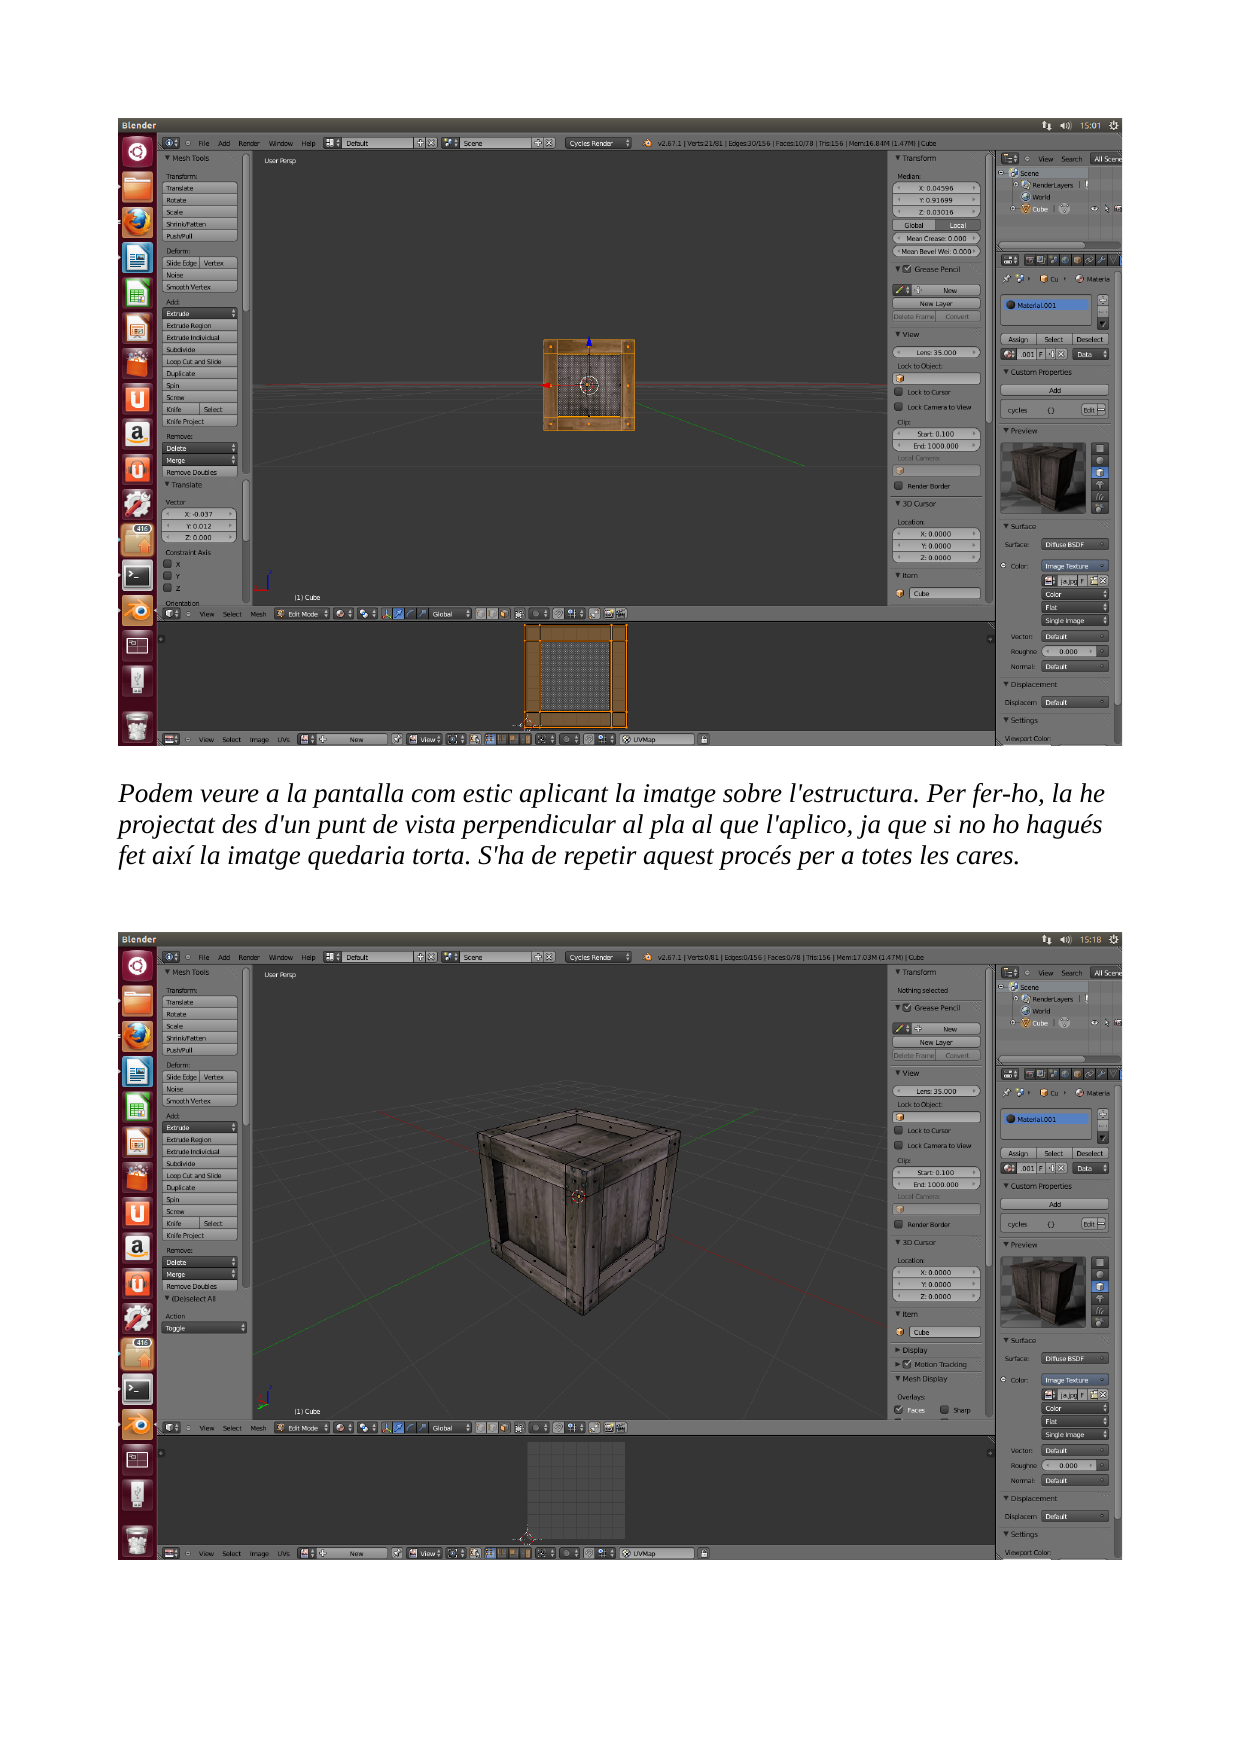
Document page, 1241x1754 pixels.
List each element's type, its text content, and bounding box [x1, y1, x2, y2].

picture [118, 118, 1123, 746]
picture [118, 932, 1123, 1560]
text Podem veure a la pantalla com estic aplicant la imatge sobre l'estructura. Per fer-ho, la he projectat des d'un punt de vista perpendicular al pla al que l'aplico, ja que si no ho hagués fet així la imatge quedaria torta. S'ha de repetir aquest procés per a totes les cares. [118, 777, 1122, 870]
